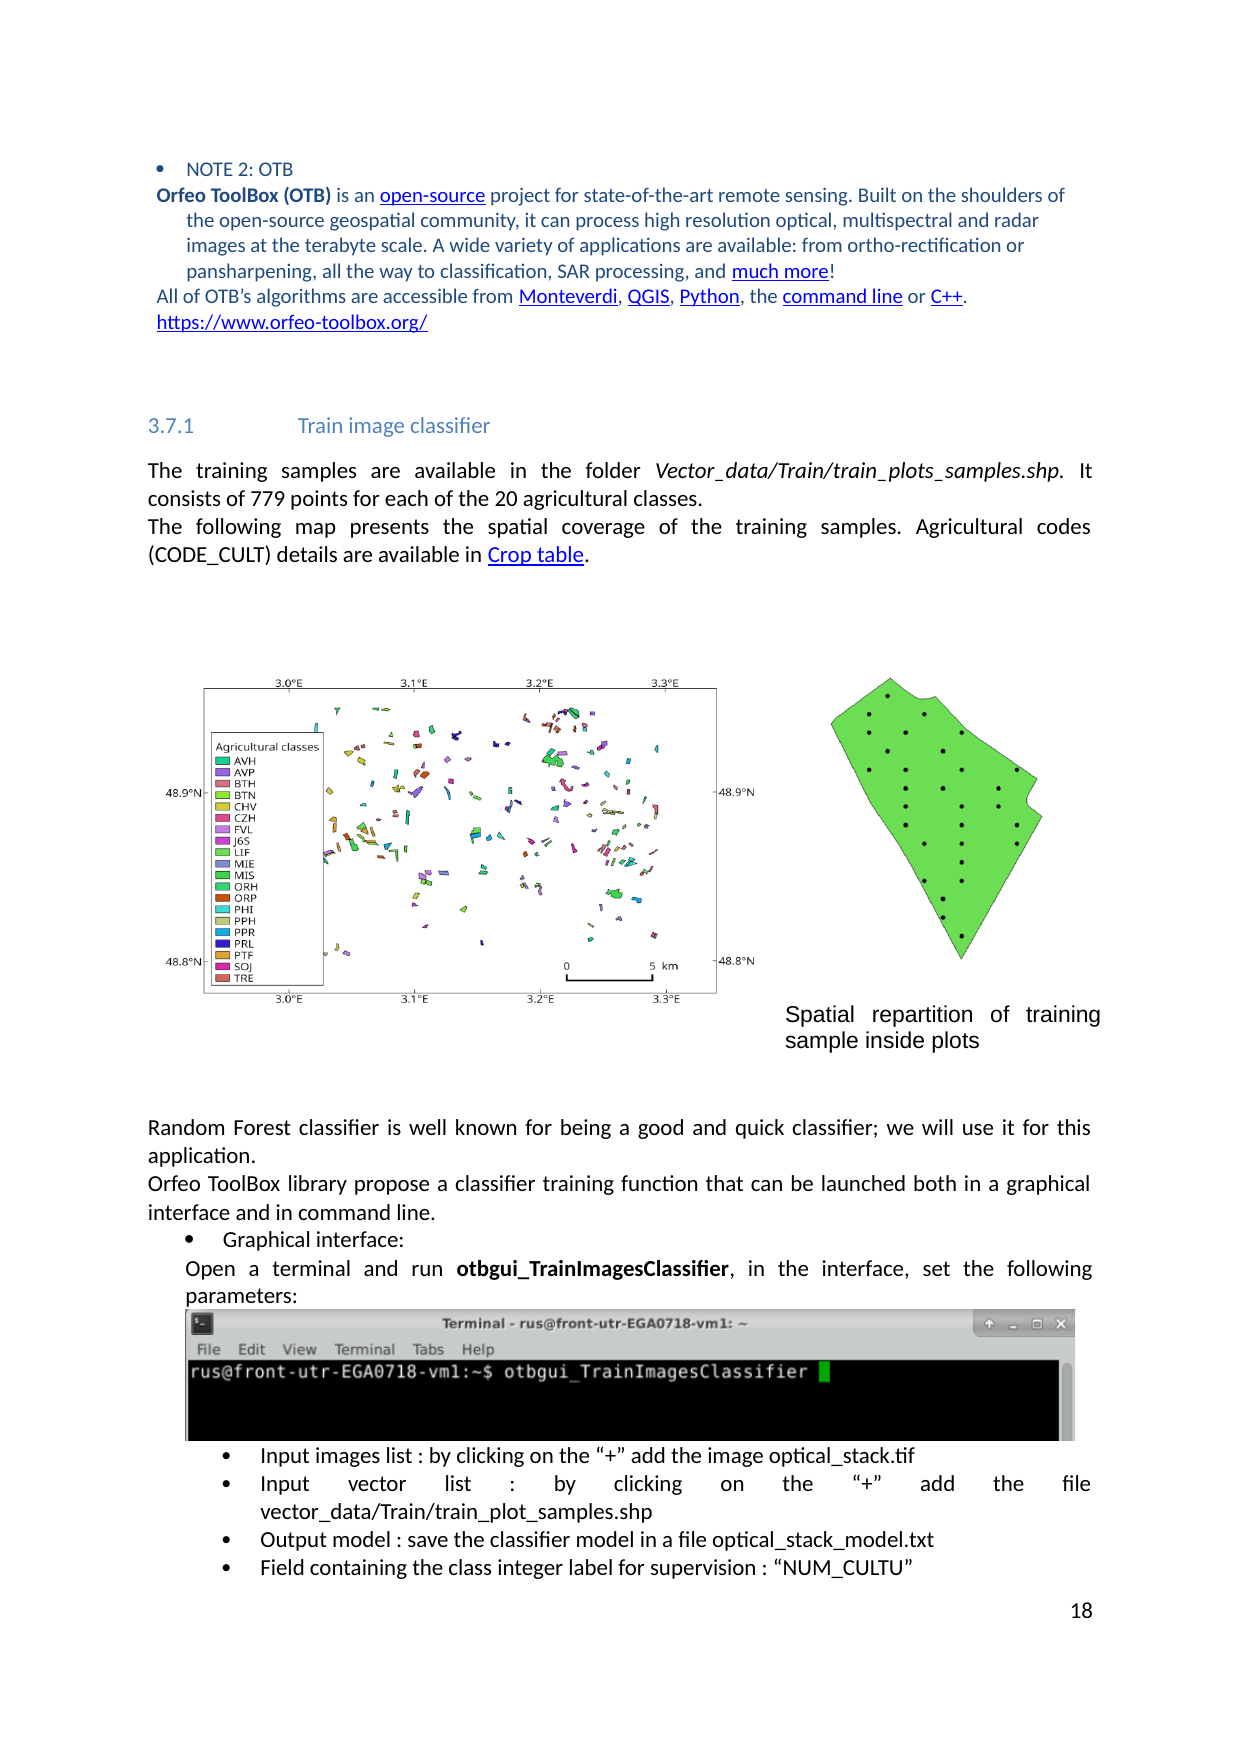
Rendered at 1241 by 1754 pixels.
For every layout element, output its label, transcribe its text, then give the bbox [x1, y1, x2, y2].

list Field containing the class integer label for supervision : “NUM_CULTU” [223, 1553, 1093, 1581]
list https://www.orfeo-toolbox.org/ [156, 309, 1084, 334]
text Orfeo ToolBox library propose a classifier training function that can be launched both in a graphical interface and in command line. [148, 1169, 1093, 1226]
list All of OTB’s algorithms are accessible from Monteverdi, QGIS, Python, the command line or C++. [156, 283, 1084, 309]
list Orfeo ToolBox (OTB) is an open-source project for state-of-the-art remote sensing. Built on the shoulders of the open-source geospatial community, it can process high resolution optical, multispectral and radar images at the terabyte scale. A wide variety of applications are available: from ortho-rectification or pansharpening, all the way to classification, SAR processing, and much more! [156, 182, 1084, 283]
picture [185, 1309, 1075, 1441]
text Open a terminal and run otbgui_TrainImagesClassifier, in the interface, set the following parameters: [185, 1254, 1093, 1310]
picture [815, 663, 1071, 973]
subtitle Train image classifier [148, 148, 1093, 439]
list Graphical interface: [185, 1226, 1093, 1254]
text The training samples are available in the folder Vector_data/Train/train_plots_samples.shp. It consists of 779 points for each of the 20 agricultural classes. [148, 456, 1093, 512]
text The following map presents the spatial coverage of the training samples. Agricultural codes (CODE_CULT) details are available in Crop table. [148, 512, 1093, 568]
list NOTE 2: OTB [156, 156, 1084, 182]
table_header Spatial repartition of training sample inside plots [775, 653, 1111, 1083]
list Input images list : by clicking on the “+” add the image optical_stack.tif [223, 1441, 1093, 1469]
table_header [147, 653, 773, 1083]
text Random Forest classifier is well known for being a good and quick classifier; we will use it for this application. [148, 1113, 1093, 1169]
list Output model : save the classifier model in a file optical_stack_model.txt [223, 1525, 1093, 1553]
picture [156, 663, 764, 1043]
list Input vector list : by clicking on the “+” add the file vector_data/Train/train_plot_samples.shp [223, 1469, 1093, 1525]
